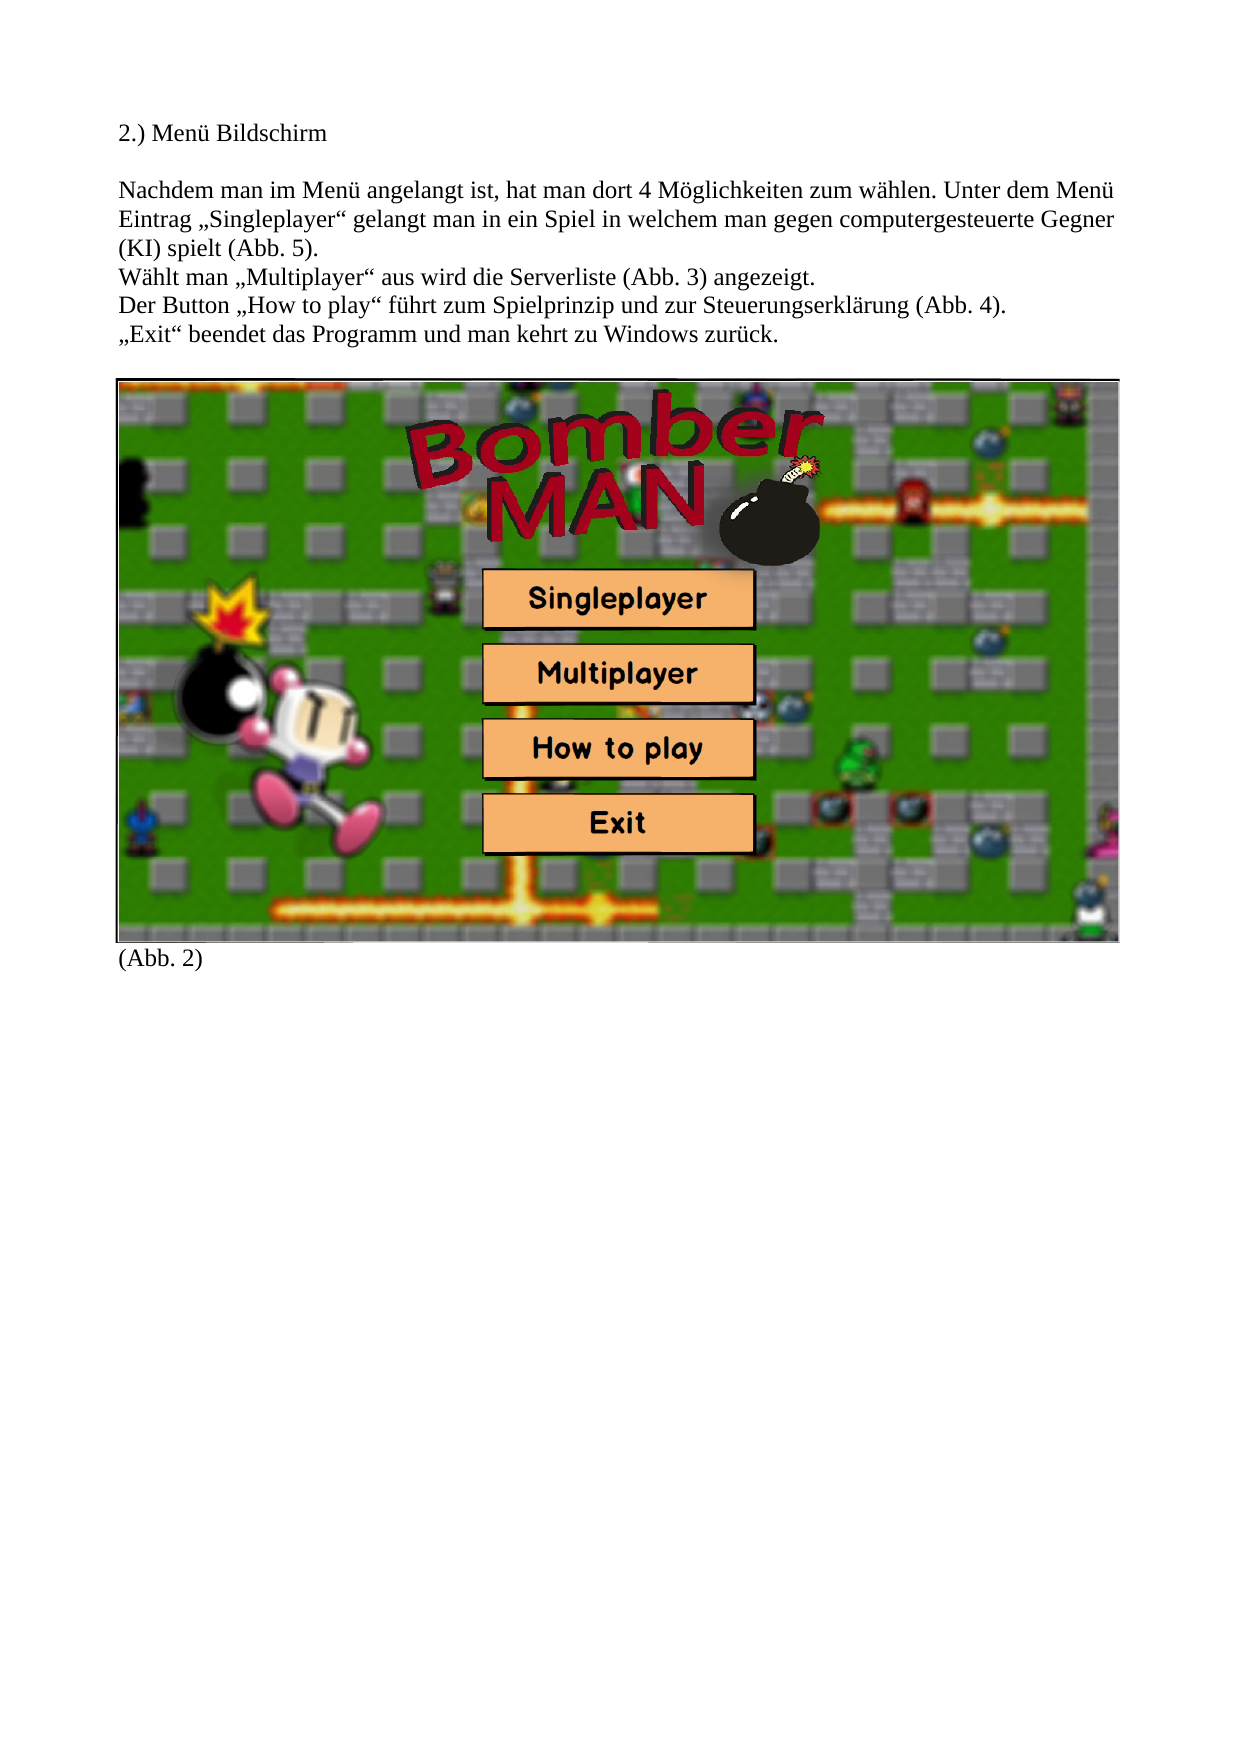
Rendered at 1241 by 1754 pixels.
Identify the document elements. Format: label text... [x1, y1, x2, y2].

text Nachdem man im Menü angelangt ist, hat man dort 4 Möglichkeiten zum wählen. Unter dem Menü Eintrag „Singleplayer“ gelangt man in ein Spiel in welchem man gegen computergesteuerte Gegner [118, 176, 1122, 233]
text (KI) spielt (Abb. 5). [118, 233, 1122, 262]
text „Exit“ beendet das Programm und man kehrt zu Windows zurück. [118, 319, 1122, 348]
text (Abb. 2) [118, 377, 1122, 971]
text 2.) Menü Bildschirm [118, 118, 1122, 147]
text Der Button „How to play“ führt zum Spielprinzip und zur Steuerungserklärung (Abb. 4). [118, 291, 1122, 319]
text Wählt man „Multiplayer“ aus wird die Serverliste (Abb. 3) angezeigt. [118, 262, 1122, 291]
